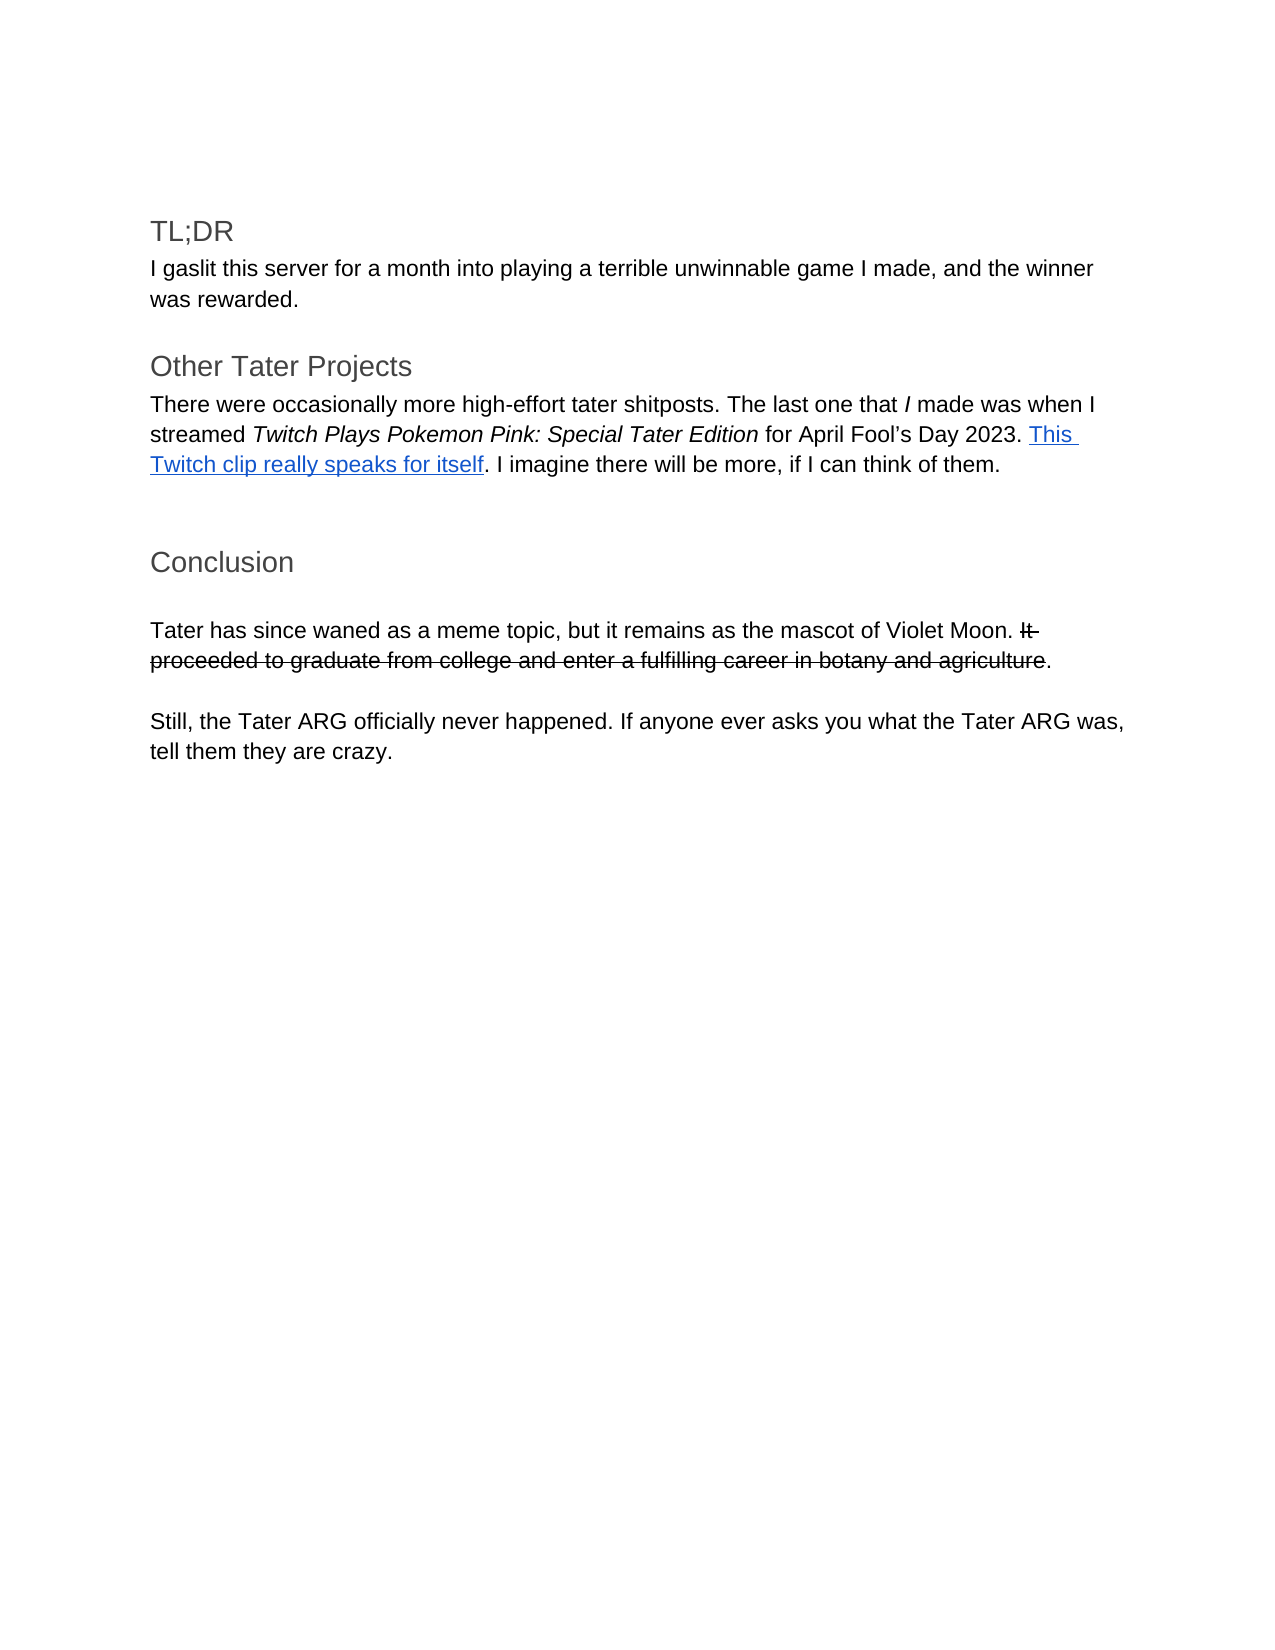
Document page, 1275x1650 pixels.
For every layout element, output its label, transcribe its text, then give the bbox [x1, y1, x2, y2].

text Tater has since waned as a meme topic, but it remains as the mascot of Violet Moon. It proceeded to graduate from college and enter a fulfilling career in botany and agriculture. [150, 617, 1125, 674]
subtitle Other Tater Projects [150, 349, 1125, 383]
text I gaslit this server for a month into playing a terrible unwinnable game I made, and the winner was rewarded. [150, 255, 1125, 312]
subtitle TL;DR [150, 213, 1125, 247]
text There were occasionally more high-effort tater shitposts. The last one that I made was when I streamed Twitch Plays Pokemon Pink: Special Tater Edition for April Fool’s Day 2023. This Twitch clip really speaks for itself. I imagine there will be more, if I can think of them. [150, 391, 1125, 478]
text Still, the Tater ARG officially never happened. If anyone ever asks you what the Tater ARG was, tell them they are crazy. [150, 708, 1125, 764]
subtitle Conclusion [150, 545, 1125, 579]
